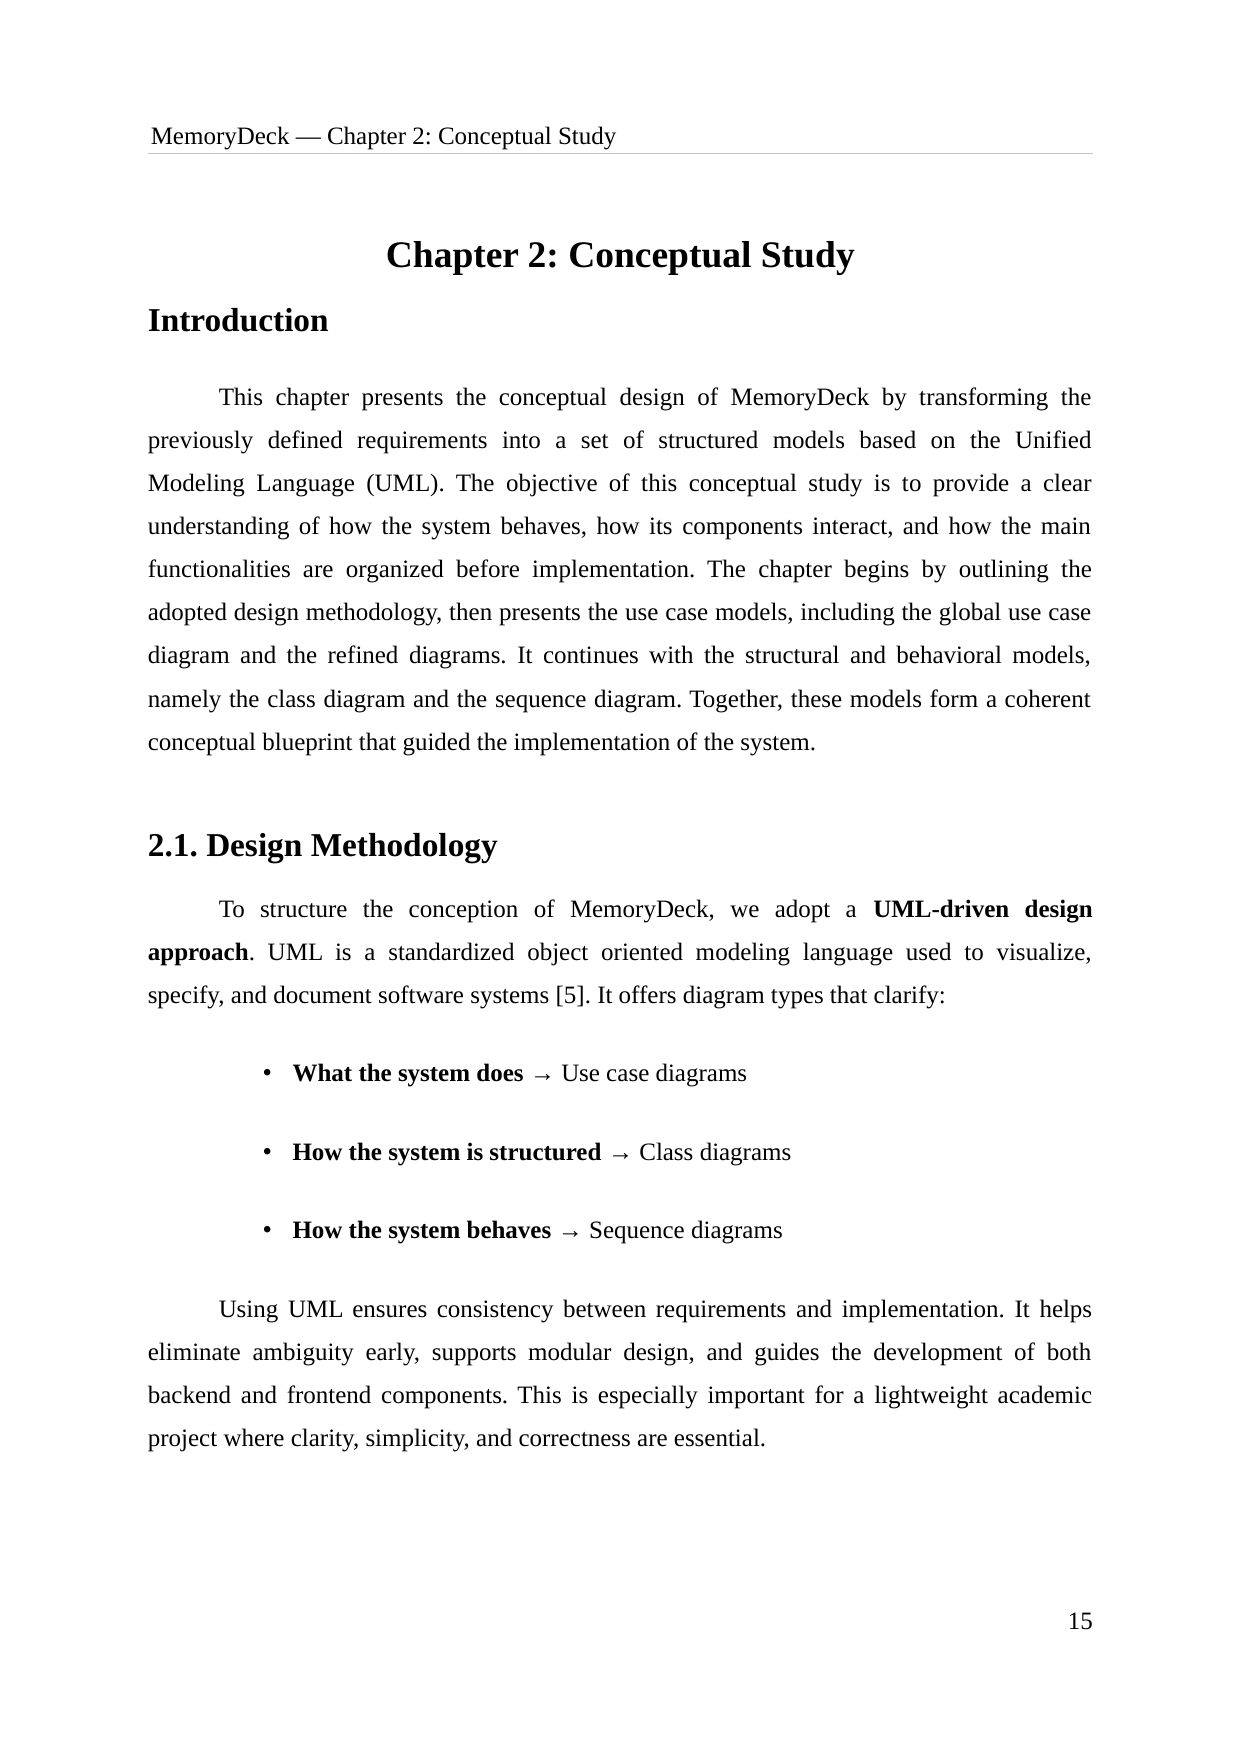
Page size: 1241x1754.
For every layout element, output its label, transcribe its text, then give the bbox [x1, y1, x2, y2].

list What the system does → Use case diagrams [192, 1058, 1093, 1087]
subtitle Chapter 2: Conceptual Study [148, 232, 1093, 275]
list How the system is structured → Class diagrams [192, 1137, 1093, 1166]
text Using UML ensures consistency between requirements and implementation. It helps eliminate ambiguity early, supports modular design, and guides the development of both backend and frontend components. This is especially important for a lightweight academic project where clarity, simplicity, and correctness are essential. [148, 1294, 1093, 1452]
list How the system behaves → Sequence diagrams [192, 1216, 1093, 1244]
text This chapter presents the conceptual design of MemoryDeck by transforming the previously defined requirements into a set of structured models based on the Unified Modeling Language (UML). The objective of this conceptual study is to provide a clear understanding of how the system behaves, how its components interact, and how the main functionalities are organized before implementation. The chapter begins by outlining the adopted design methodology, then presents the use case models, including the global use case diagram and the refined diagrams. It continues with the structural and behavioral models, namely the class diagram and the sequence diagram. Together, these models form a coherent conceptual blueprint that guided the implementation of the system. [148, 382, 1093, 756]
text To structure the conception of MemoryDeck, we adopt a UML-driven design approach. UML is a standardized object oriented modeling language used to visualize, specify, and document software systems [5]. It offers diagram types that clarify: [148, 894, 1093, 1009]
subtitle Introduction [148, 300, 1093, 339]
subtitle 2.1. Design Methodology [148, 825, 1093, 863]
